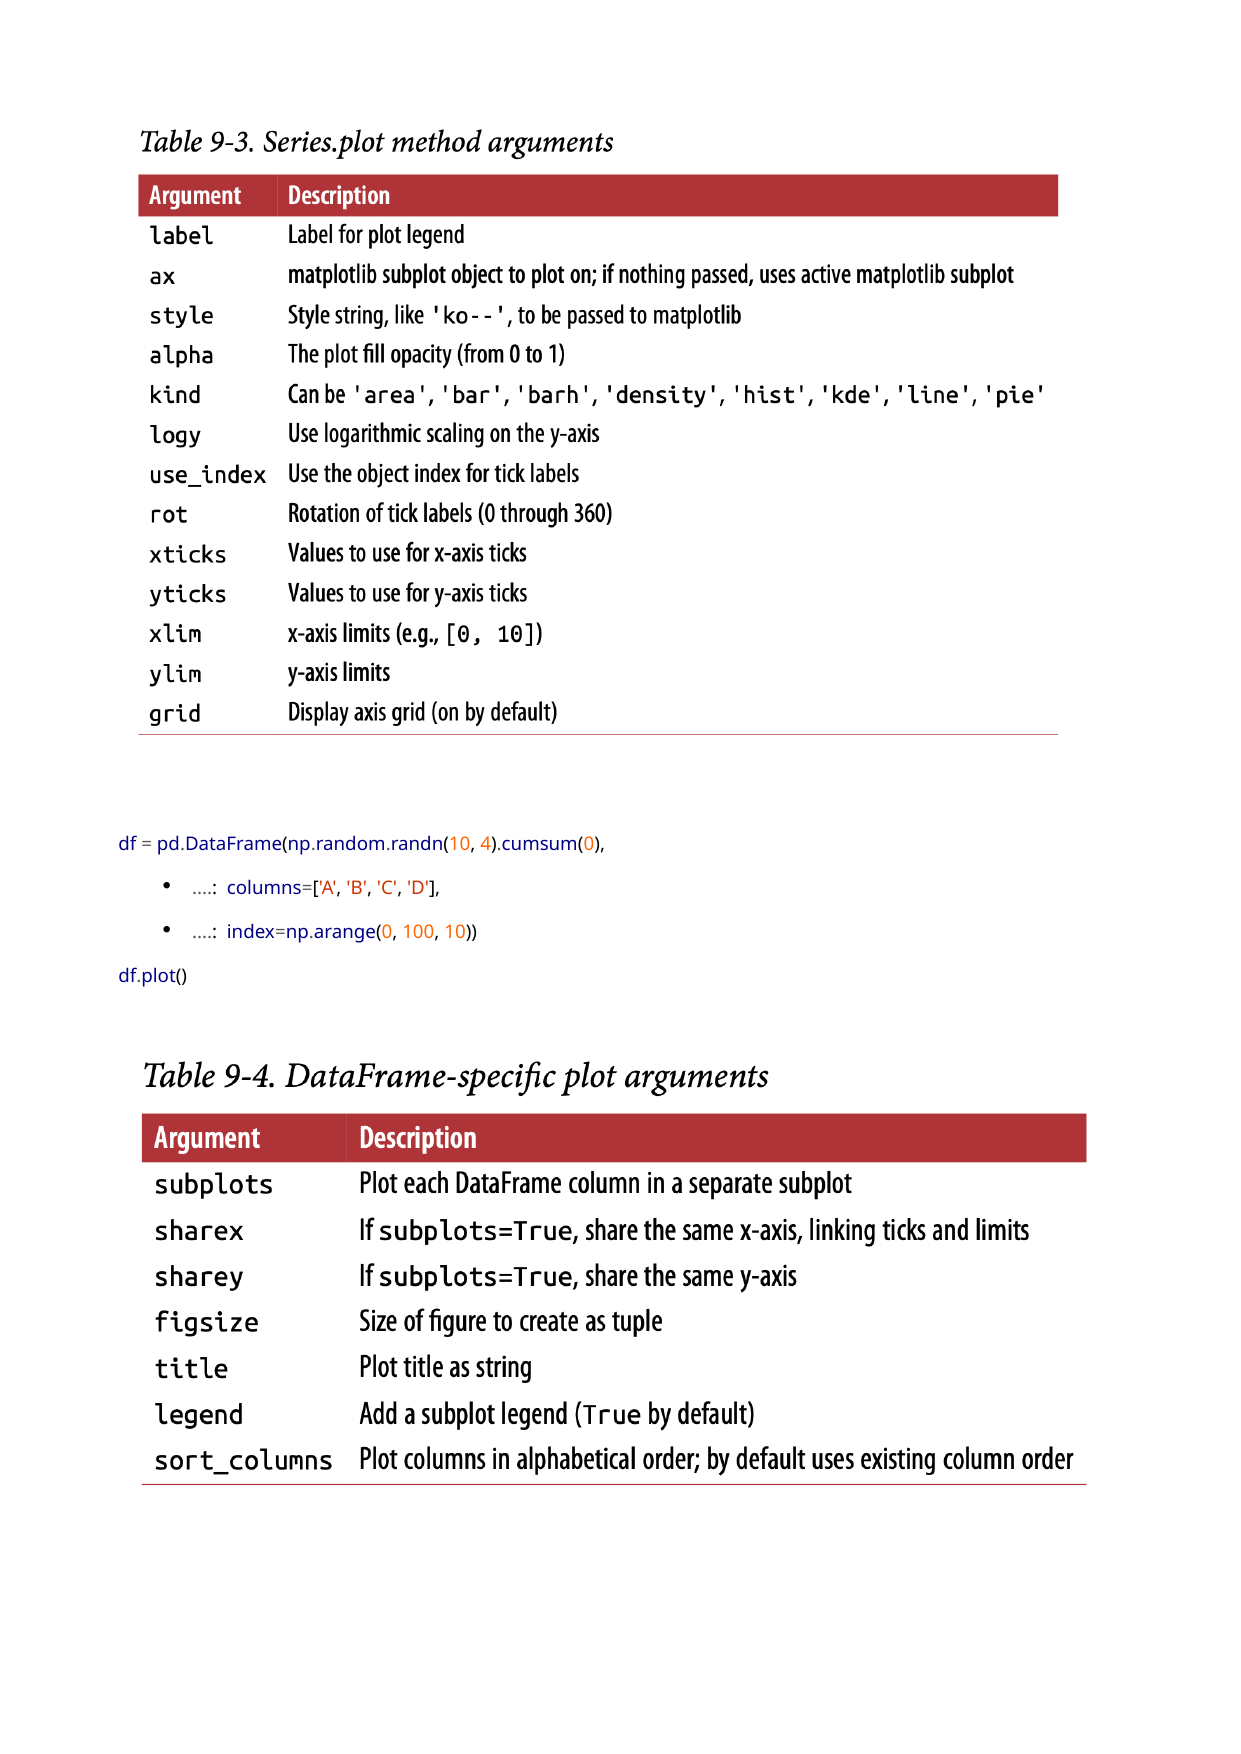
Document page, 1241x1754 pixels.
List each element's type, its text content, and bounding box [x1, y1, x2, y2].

list ....: columns=['A', 'B', 'C', 'D'], [162, 874, 1122, 900]
picture [118, 1049, 1123, 1508]
text df = pd.DataFrame(np.random.randn(10, 4).cumsum(0), [118, 830, 1122, 856]
list ....: index=np.arange(0, 100, 10)) [162, 918, 1122, 944]
text df.plot() [118, 962, 1122, 987]
picture [118, 118, 1123, 739]
